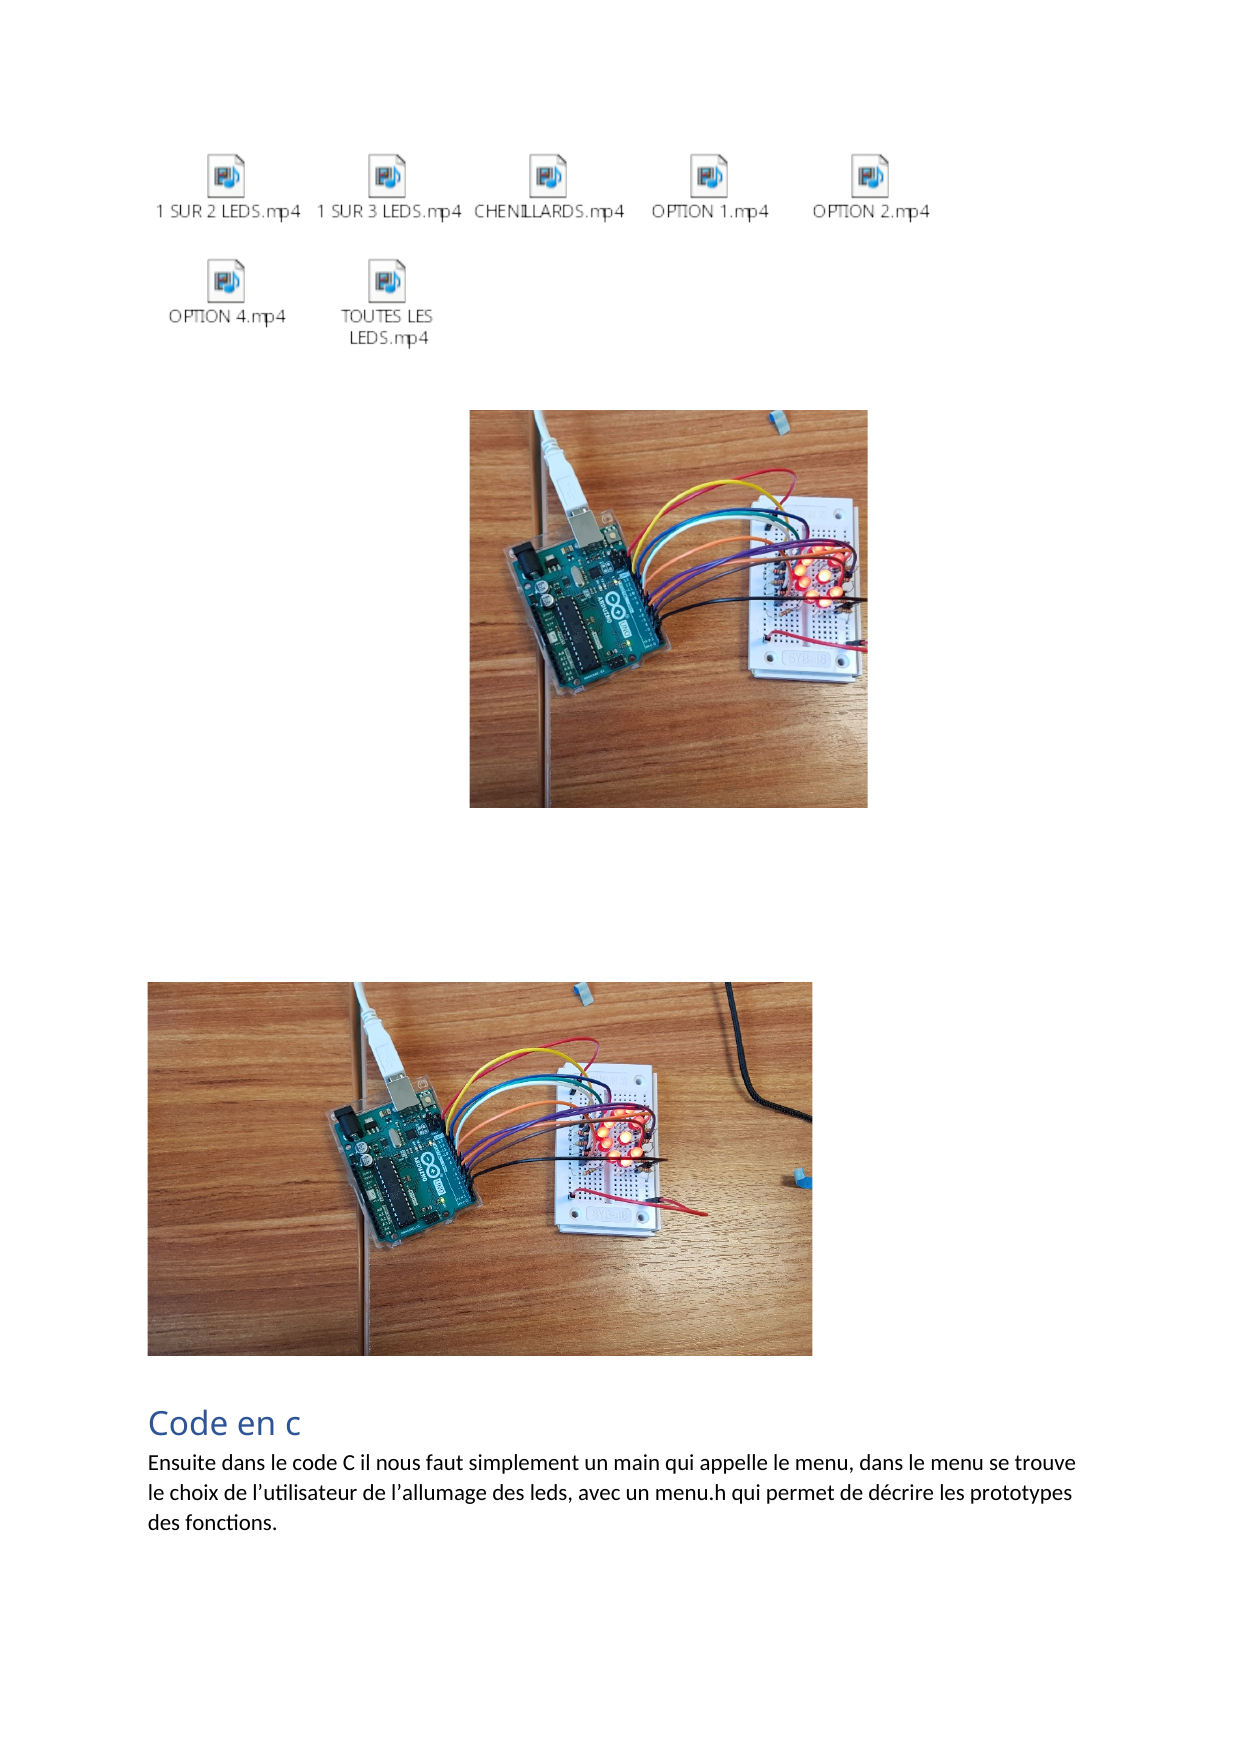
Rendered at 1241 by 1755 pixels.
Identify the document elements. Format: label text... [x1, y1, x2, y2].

subtitle Code en c [148, 1399, 1093, 1445]
text Ensuite dans le code C il nous faut simplement un main qui appelle le menu, dans le menu se trouve le choix de l’utilisateur de l’allumage des leds, avec un menu.h qui permet de décrire les prototypes des fonctions. [148, 1448, 1093, 1536]
